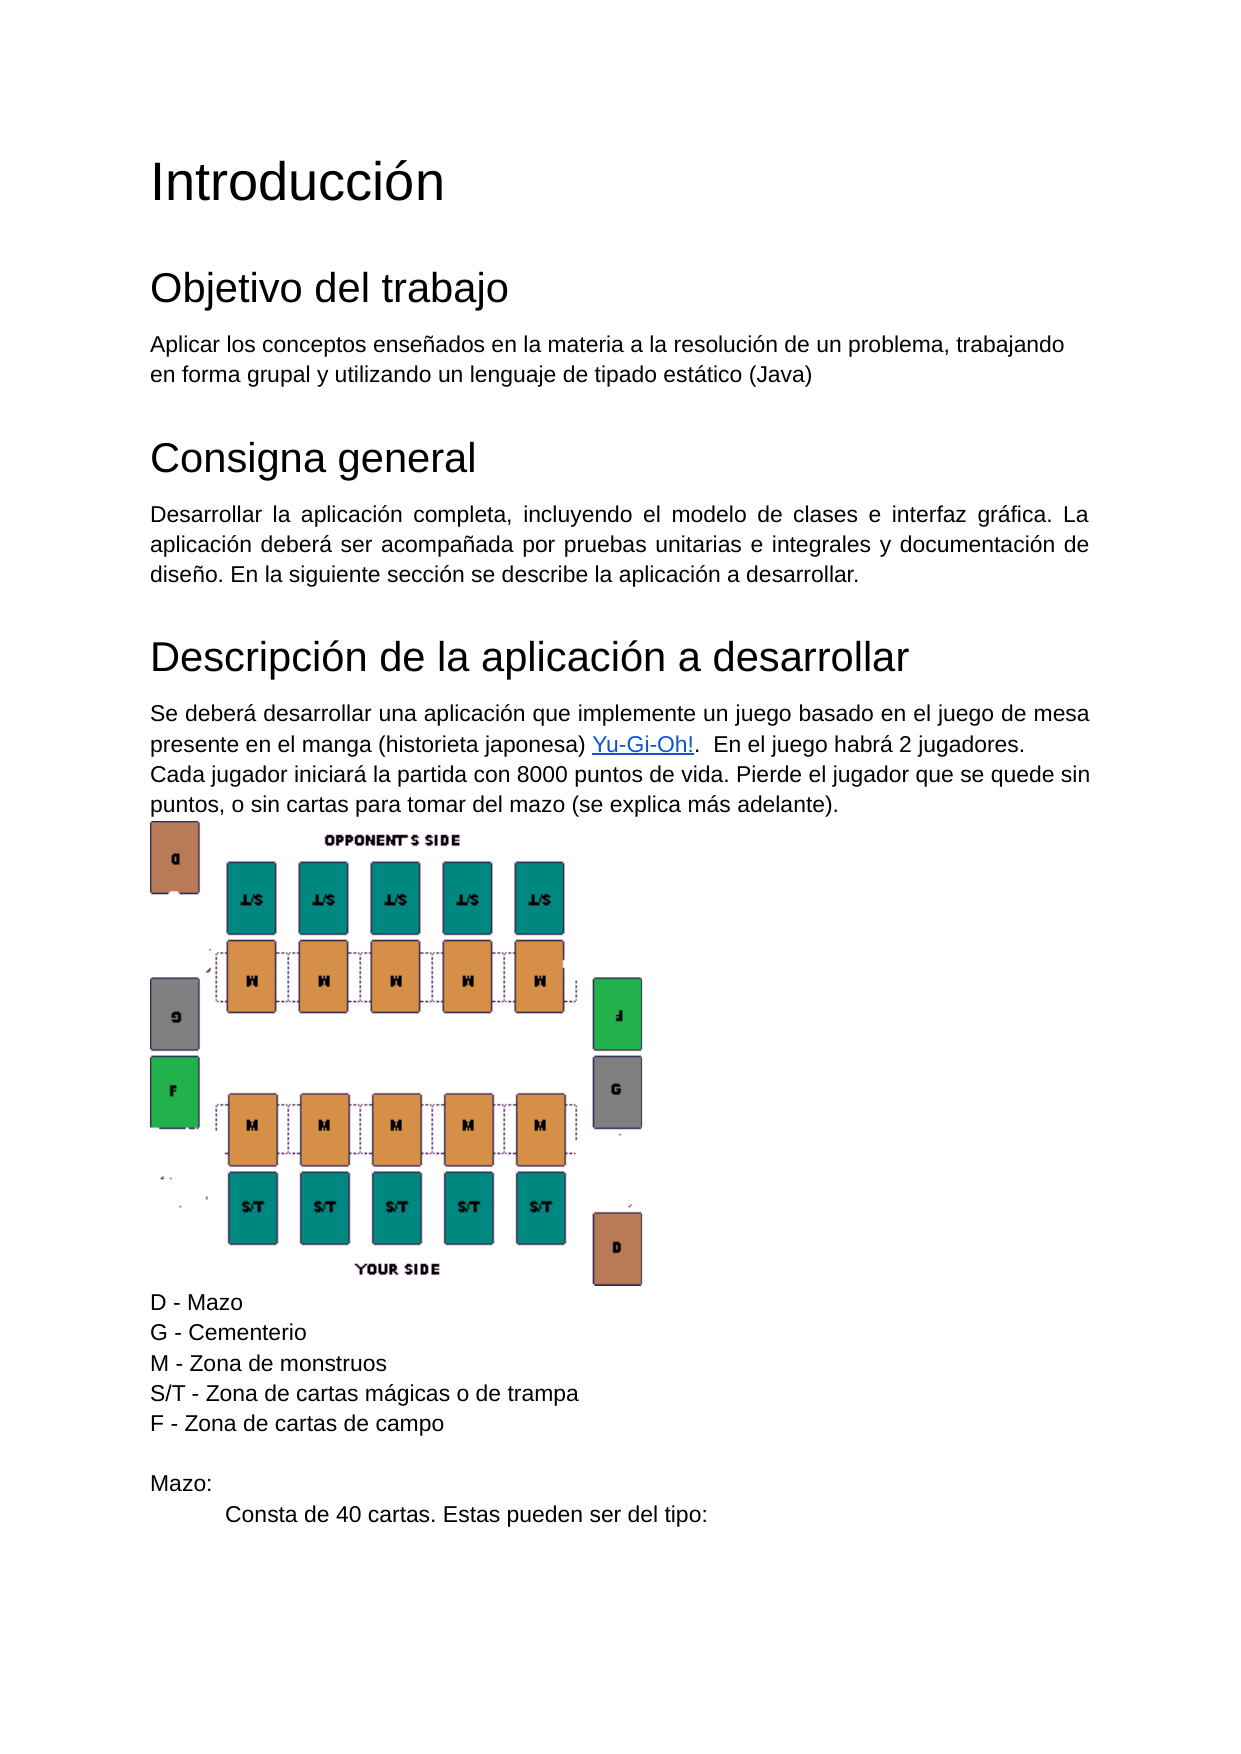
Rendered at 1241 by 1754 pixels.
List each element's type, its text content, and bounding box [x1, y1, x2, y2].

text S/T - Zona de cartas mágicas o de trampa [150, 1380, 1090, 1406]
text Aplicar los conceptos enseñados en la materia a la resolución de un problema, trabajando en forma grupal y utilizando un lenguaje de tipado estático (Java) [150, 331, 1090, 387]
text G - Cementerio [150, 1319, 1090, 1346]
picture [150, 821, 643, 1286]
title Introducción [150, 150, 1090, 212]
text M - Zona de monstruos [150, 1349, 1090, 1376]
text Mazo: [150, 1470, 1090, 1497]
text D - Mazo [150, 1289, 1090, 1316]
subtitle Descripción de la aplicación a desarrollar [150, 633, 1090, 681]
text Consta de 40 cartas. Estas pueden ser del tipo: [150, 1501, 1090, 1527]
text Cada jugador iniciará la partida con 8000 puntos de vida. Pierde el jugador que se quede sin puntos, o sin cartas para tomar del mazo (se explica más adelante). [150, 761, 1090, 817]
subtitle Consigna general [150, 433, 1090, 481]
subtitle Objetivo del trabajo [150, 263, 1090, 311]
text Se deberá desarrollar una aplicación que implemente un juego basado en el juego de mesa presente en el manga (historieta japonesa) Yu-Gi-Oh!. En el juego habrá 2 jugadores. [150, 700, 1090, 757]
text Desarrollar la aplicación completa, incluyendo el modelo de clases e interfaz gráfica. La aplicación deberá ser acompañada por pruebas unitarias e integrales y documentación de diseño. En la siguiente sección se describe la aplicación a desarrollar. [150, 501, 1090, 587]
text F - Zona de cartas de campo [150, 1410, 1090, 1436]
